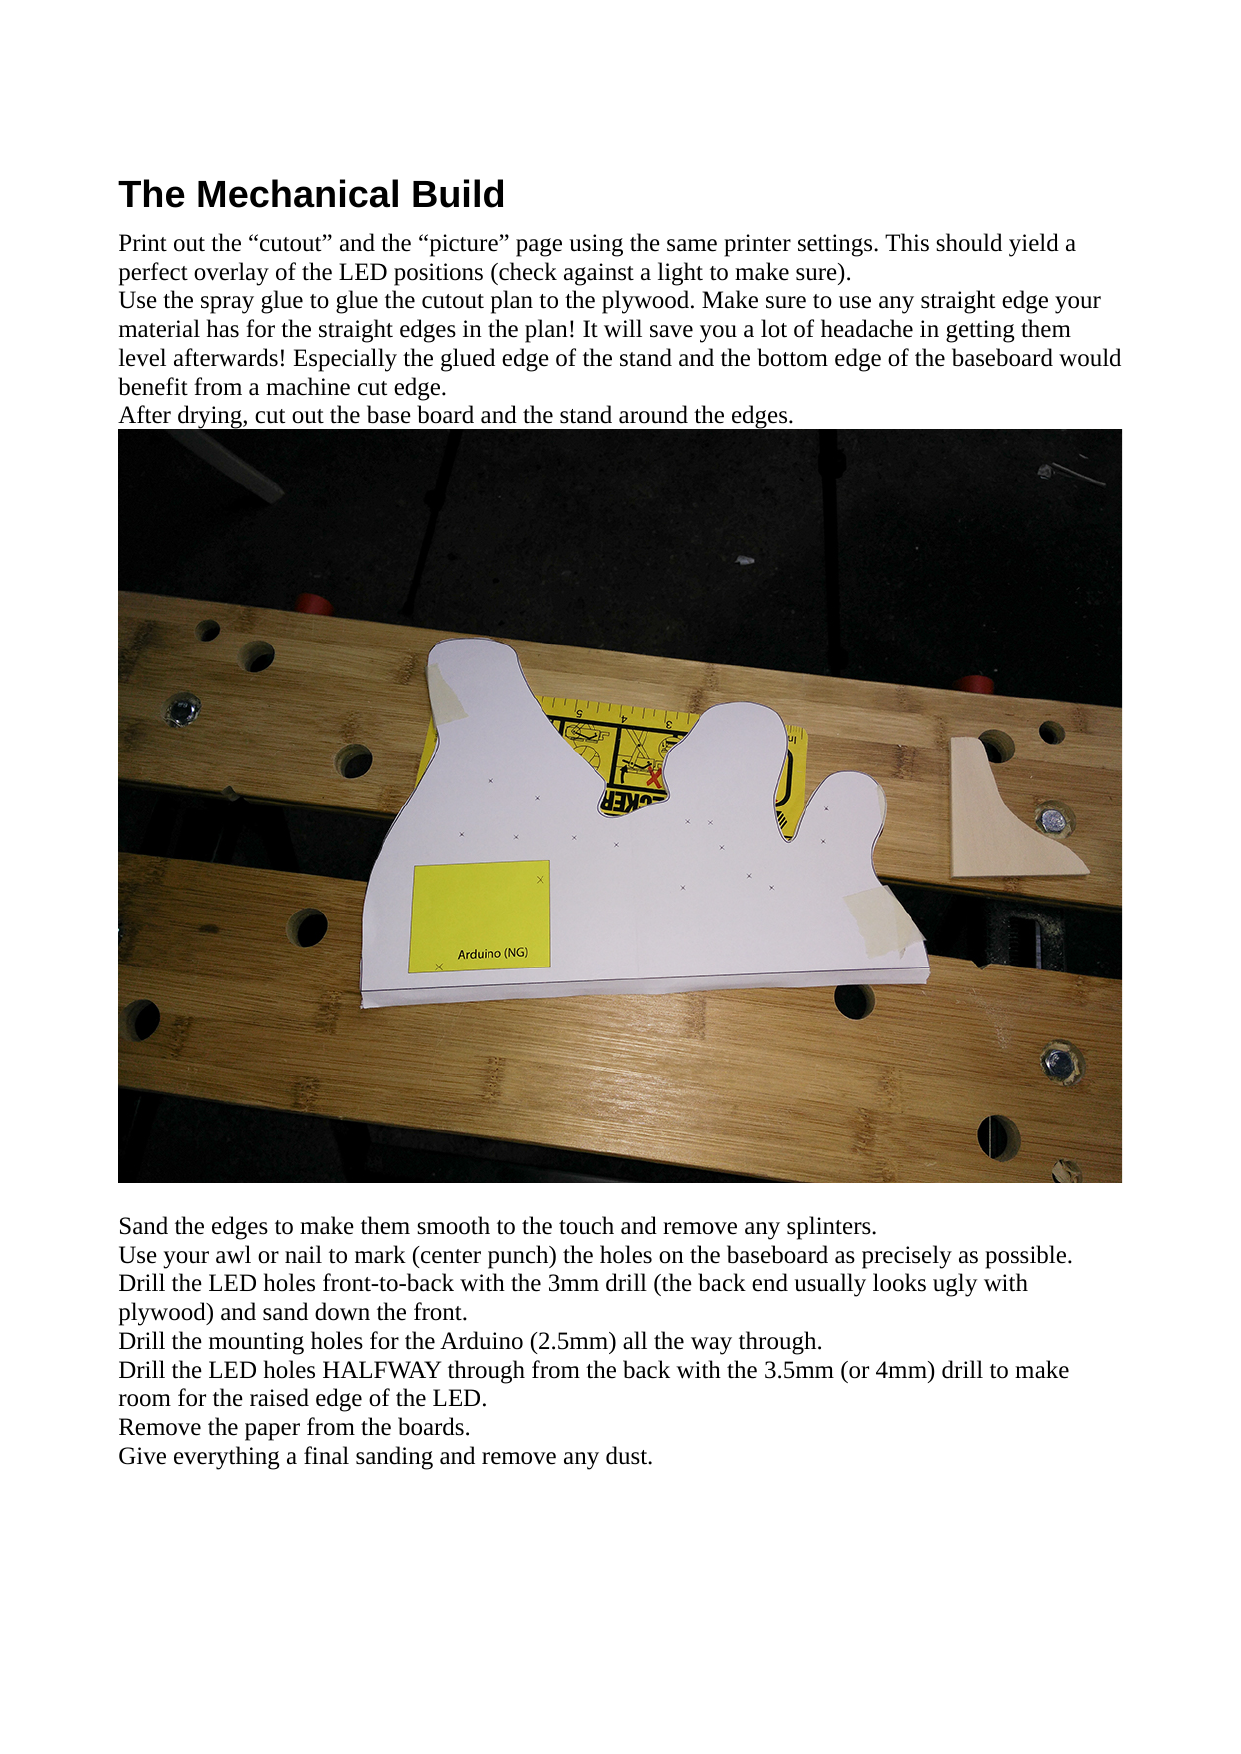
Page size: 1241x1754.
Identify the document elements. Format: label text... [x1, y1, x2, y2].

text Sand the edges to make them smooth to the touch and remove any splinters. [118, 1211, 1122, 1240]
text After drying, cut out the base board and the stand around the edges. [118, 401, 1122, 429]
text Drill the mounting holes for the Arduino (2.5mm) all the way through. [118, 1326, 1122, 1355]
text Give everything a final sanding and remove any dust. [118, 1441, 1122, 1470]
text Use the spray glue to glue the cutout plan to the plywood. Make sure to use any straight edge your material has for the straight edges in the plan! It will save you a lot of headache in getting them level afterwards! Especially the glued edge of the stand and the bottom edge of the baseboard would benefit from a machine cut edge. [118, 286, 1122, 401]
text Drill the LED holes front-to-back with the 3mm drill (the back end usually looks ugly with plywood) and sand down the front. [118, 1268, 1122, 1326]
text Use your awl or nail to mark (center punch) the holes on the baseboard as precisely as possible. [118, 1240, 1122, 1268]
text Print out the “cutout” and the “picture” page using the same printer settings. This should yield a perfect overlay of the LED positions (check against a light to make sure). [118, 228, 1122, 286]
picture [118, 429, 1123, 1183]
text Remove the paper from the boards. [118, 1412, 1122, 1441]
text Drill the LED holes HALFWAY through from the back with the 3.5mm (or 4mm) drill to make room for the raised edge of the LED. [118, 1355, 1122, 1412]
subtitle The Mechanical Build [118, 172, 1122, 216]
